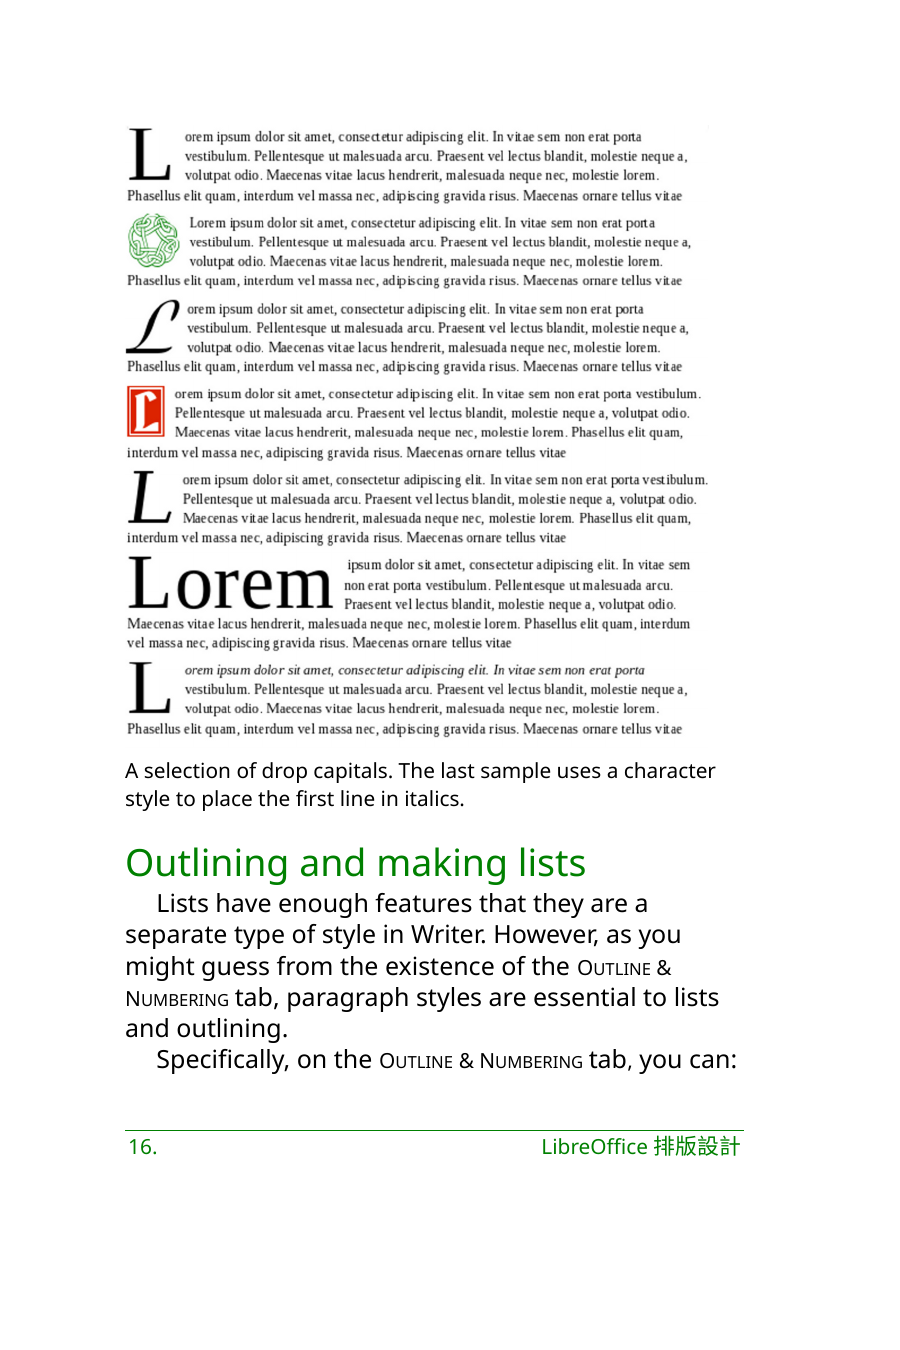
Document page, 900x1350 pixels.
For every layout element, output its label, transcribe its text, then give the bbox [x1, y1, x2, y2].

subtitle Outlining and making lists [125, 836, 744, 887]
text Specifically, on the Outline & Numbering tab, you can: [125, 1044, 744, 1075]
table_cell A selection of drop capitals. The last sample uses a character style to place the first line in italics. [125, 749, 744, 811]
text Lists have enough features that they are a separate type of style in Writer. However, as you might guess from the existence of the Outline & Numbering tab, paragraph styles are essential to lists and outlining. [125, 887, 744, 1044]
table_header [125, 125, 744, 749]
picture [125, 125, 709, 748]
